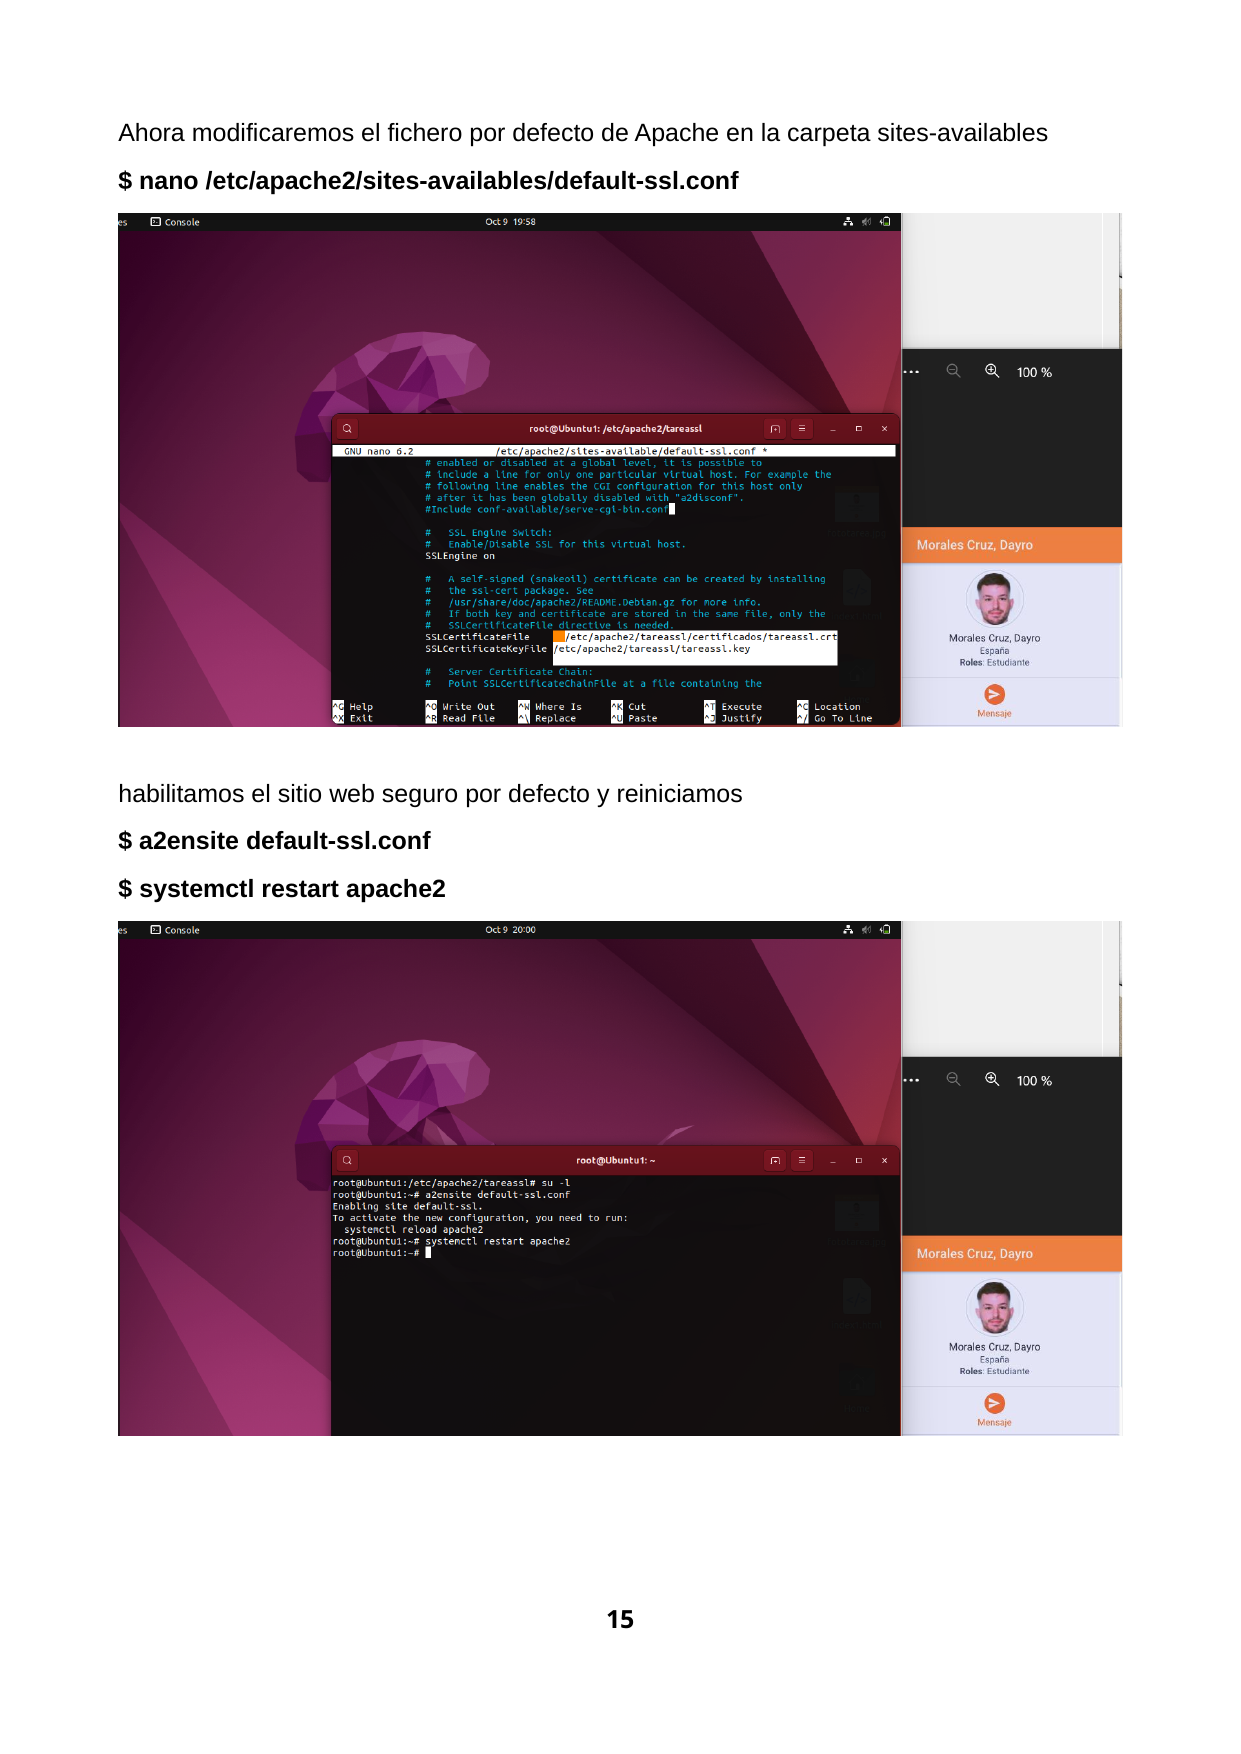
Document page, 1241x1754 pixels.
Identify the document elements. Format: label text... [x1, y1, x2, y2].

picture [118, 921, 1123, 1436]
picture [118, 213, 1123, 727]
text $ nano /etc/apache2/sites-availables/default-ssl.conf [118, 166, 1122, 194]
text $ a2ensite default-ssl.conf [118, 826, 1122, 855]
text habilitamos el sitio web seguro por defecto y reiniciamos [118, 779, 1122, 807]
text $ systemctl restart apache2 [118, 874, 1122, 903]
text Ahora modificaremos el fichero por defecto de Apache en la carpeta sites-availables [118, 118, 1122, 147]
